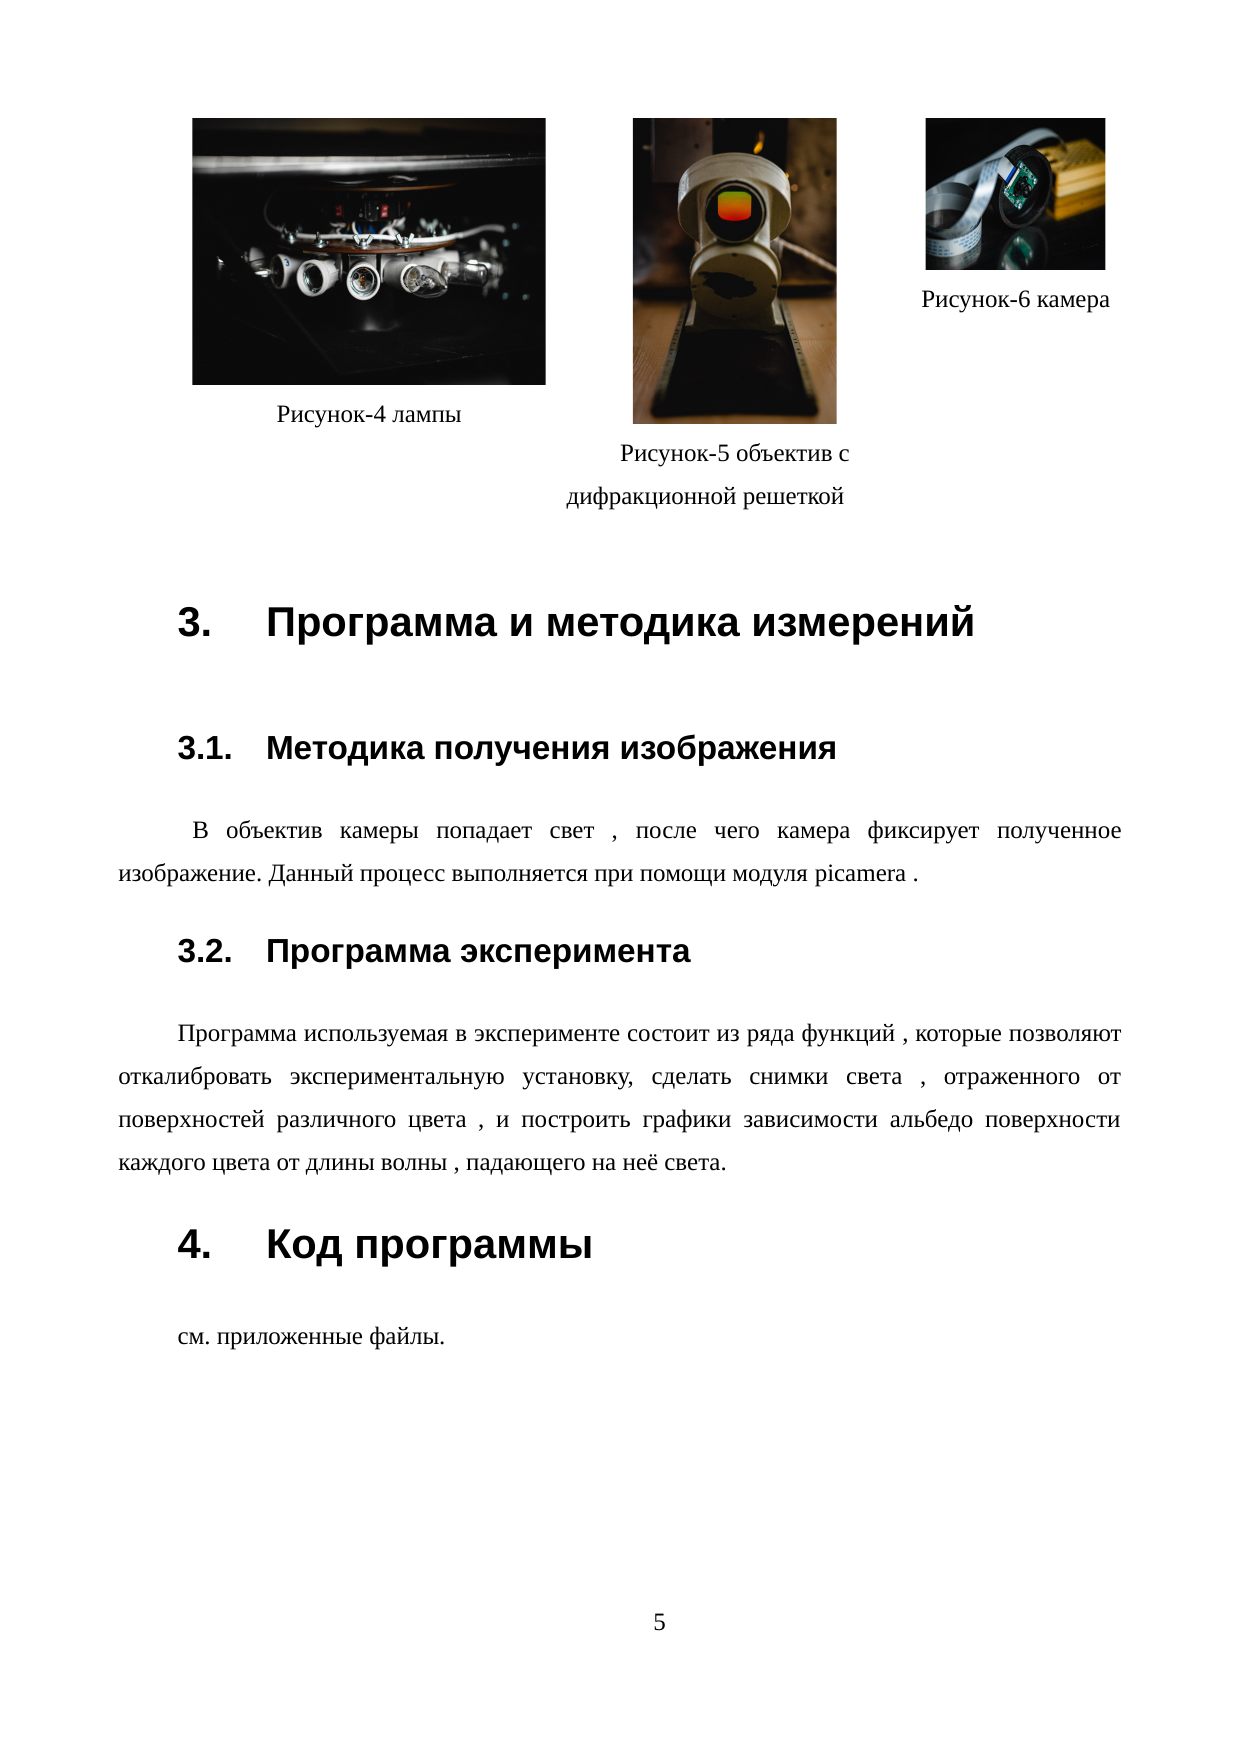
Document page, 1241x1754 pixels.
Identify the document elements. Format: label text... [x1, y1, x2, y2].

subtitle Код программы [118, 1220, 1122, 1268]
subtitle Программа эксперимента [118, 931, 1122, 969]
text Программа используемая в эксперименте состоит из ряда функций , которые позволяют откалибровать экспериментальную установку, сделать снимки света , отраженного от поверхностей различного цвета , и построить графики зависимости альбедо поверхности каждого цвета от длины волны , падающего на неё света. [118, 1018, 1122, 1176]
text В объектив камеры попадает свет , после чего камера фиксирует полученное изображение. Данный процесс выполняется при помощи модуля picamera . [118, 815, 1122, 887]
table_cell Рисунок-4 лампы [118, 118, 561, 524]
picture [632, 118, 837, 424]
table_cell Рисунок-6 камера [850, 118, 1122, 524]
picture [925, 118, 1106, 270]
text см. приложенные файлы. [118, 1321, 1122, 1350]
subtitle Методика получения изображения [118, 728, 1122, 766]
table_cell Рисунок-5 объектив с дифракционной решеткой [561, 118, 850, 524]
picture [192, 118, 546, 385]
subtitle Программа и методика измерений [118, 597, 1122, 645]
